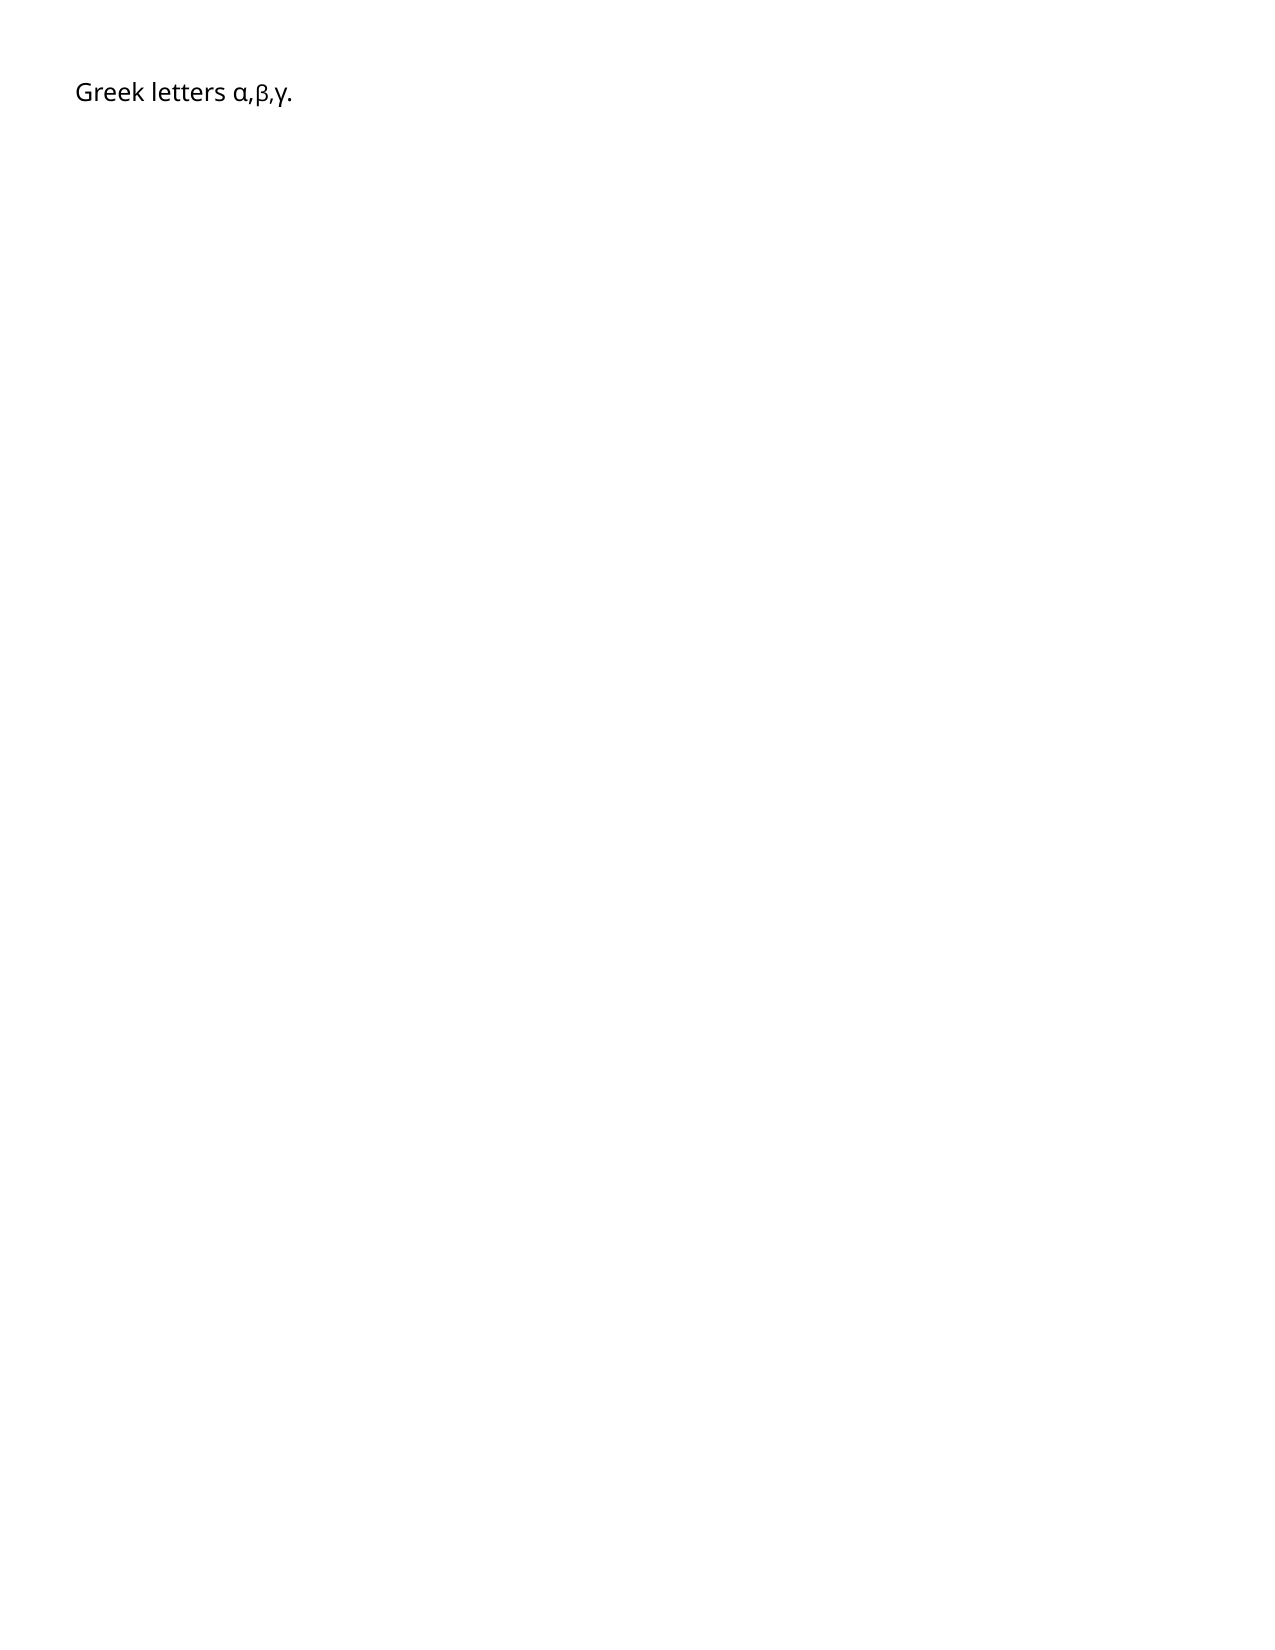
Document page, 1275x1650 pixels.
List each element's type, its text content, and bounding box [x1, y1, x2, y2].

text Greek letters α,β,γ. [75, 75, 1200, 109]
